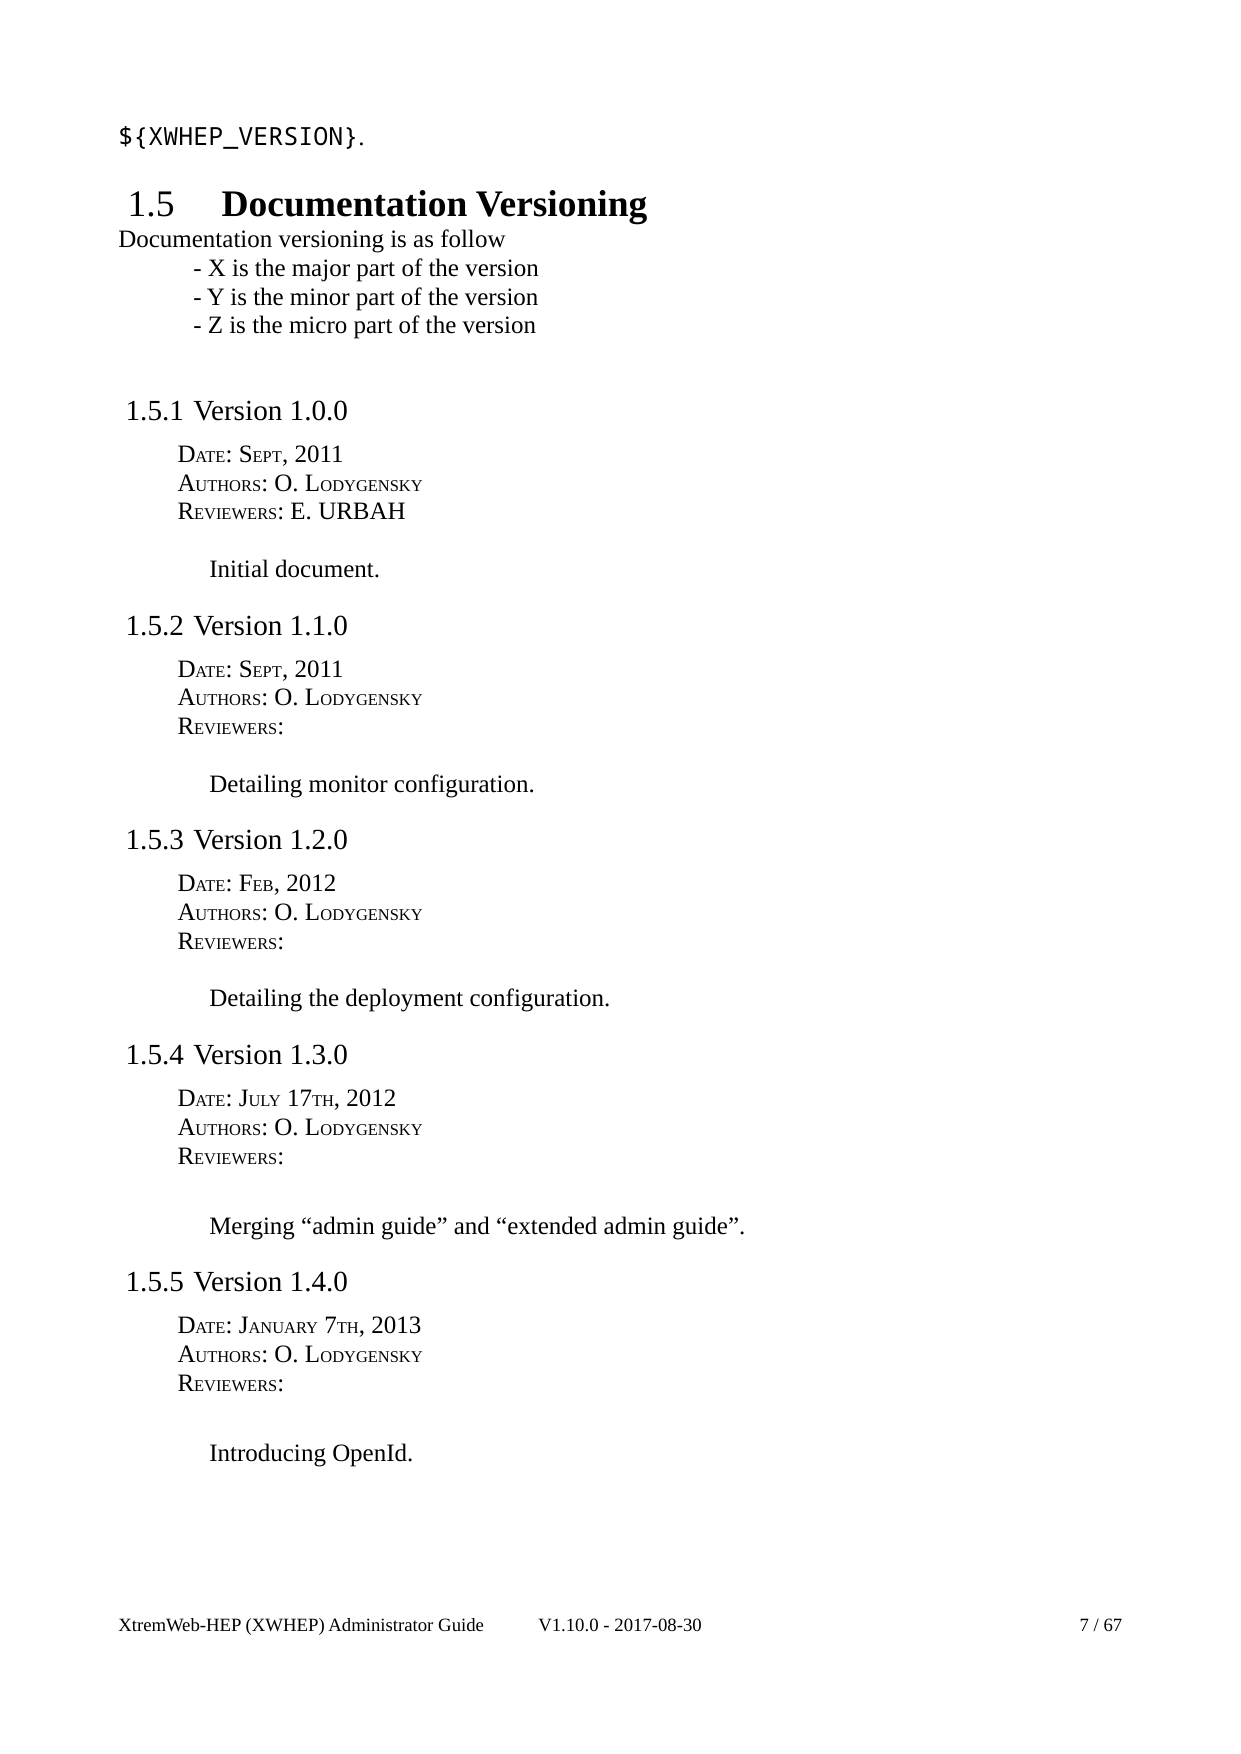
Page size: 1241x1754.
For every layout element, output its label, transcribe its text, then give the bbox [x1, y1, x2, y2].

text Initial document. [209, 554, 1035, 583]
text Introducing OpenId. [209, 1438, 1035, 1467]
subtitle Documentation Versioning [118, 181, 1122, 224]
text Reviewers: [177, 1368, 1122, 1397]
text Detailing monitor configuration. [209, 769, 1035, 797]
text ${XWHEP_VERSION}. [118, 118, 1122, 152]
subtitle Version 1.0.0 [118, 393, 1122, 426]
subtitle Version 1.1.0 [118, 608, 1122, 641]
text Reviewers: [177, 926, 1122, 955]
text Documentation versioning is as follow [118, 224, 1122, 253]
text Date: Sept, 2011 [177, 439, 1122, 468]
text Date: Feb, 2012 [177, 868, 1122, 897]
text Reviewers: E. URBAH [177, 496, 1122, 525]
text Reviewers: [177, 711, 1122, 740]
text - X is the major part of the version [118, 253, 1122, 282]
text Date: January 7th, 2013 [177, 1311, 1122, 1339]
text Authors: O. Lodygensky [177, 468, 1122, 496]
text Authors: O. Lodygensky [177, 897, 1122, 926]
text Authors: O. Lodygensky [177, 1339, 1122, 1368]
subtitle Version 1.3.0 [118, 1037, 1122, 1071]
subtitle Version 1.2.0 [118, 822, 1122, 856]
text Date: July 17th, 2012 [177, 1083, 1122, 1112]
text Date: Sept, 2011 [177, 654, 1122, 682]
text Authors: O. Lodygensky [177, 682, 1122, 711]
text Detailing the deployment configuration. [209, 983, 1035, 1012]
text - Y is the minor part of the version [118, 282, 1122, 310]
subtitle Version 1.4.0 [118, 1264, 1122, 1298]
text Merging “admin guide” and “extended admin guide”. [209, 1211, 1035, 1239]
text - Z is the micro part of the version [118, 310, 1122, 339]
text Authors: O. Lodygensky [177, 1112, 1122, 1141]
text Reviewers: [177, 1141, 1122, 1169]
